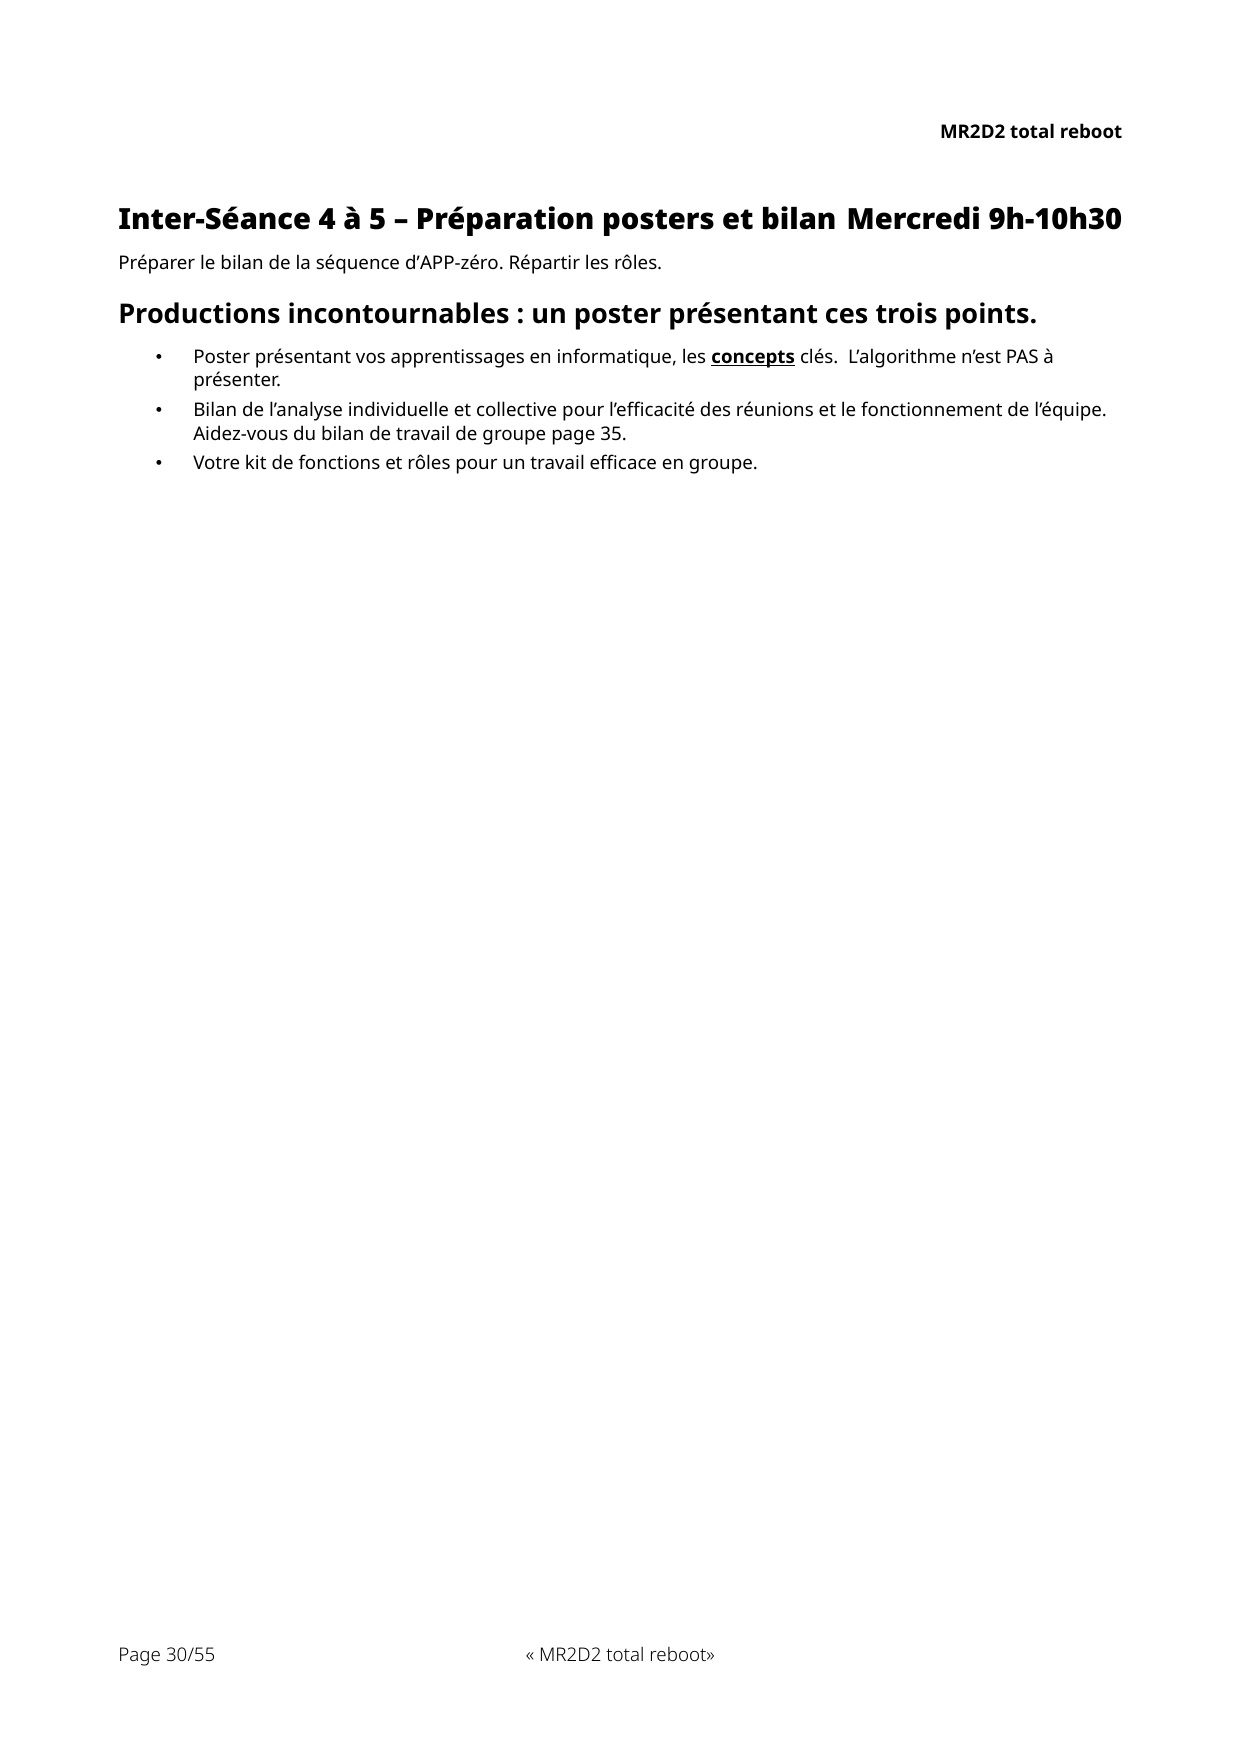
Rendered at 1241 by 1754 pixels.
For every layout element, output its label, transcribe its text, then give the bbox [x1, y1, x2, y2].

list Bilan de l’analyse individuelle et collective pour l’efficacité des réunions et le fonctionnement de l’équipe. Aidez-vous du bilan de travail de groupe page 34. [156, 397, 1122, 445]
subtitle Inter-Séance 4 à 5 – Préparation posters et bilan Mercredi 9h-10h30 [118, 198, 1122, 238]
list Poster présentant vos apprentissages en informatique, les concepts clés. L’algorithme n’est PAS à présenter. [156, 344, 1122, 391]
subtitle Productions incontournables : un poster présentant ces trois points. [118, 295, 1122, 332]
list Votre kit de fonctions et rôles pour un travail efficace en groupe. [156, 451, 1122, 474]
text Préparer le bilan de la séquence d’APP-zéro. Répartir les rôles. [118, 250, 1122, 274]
